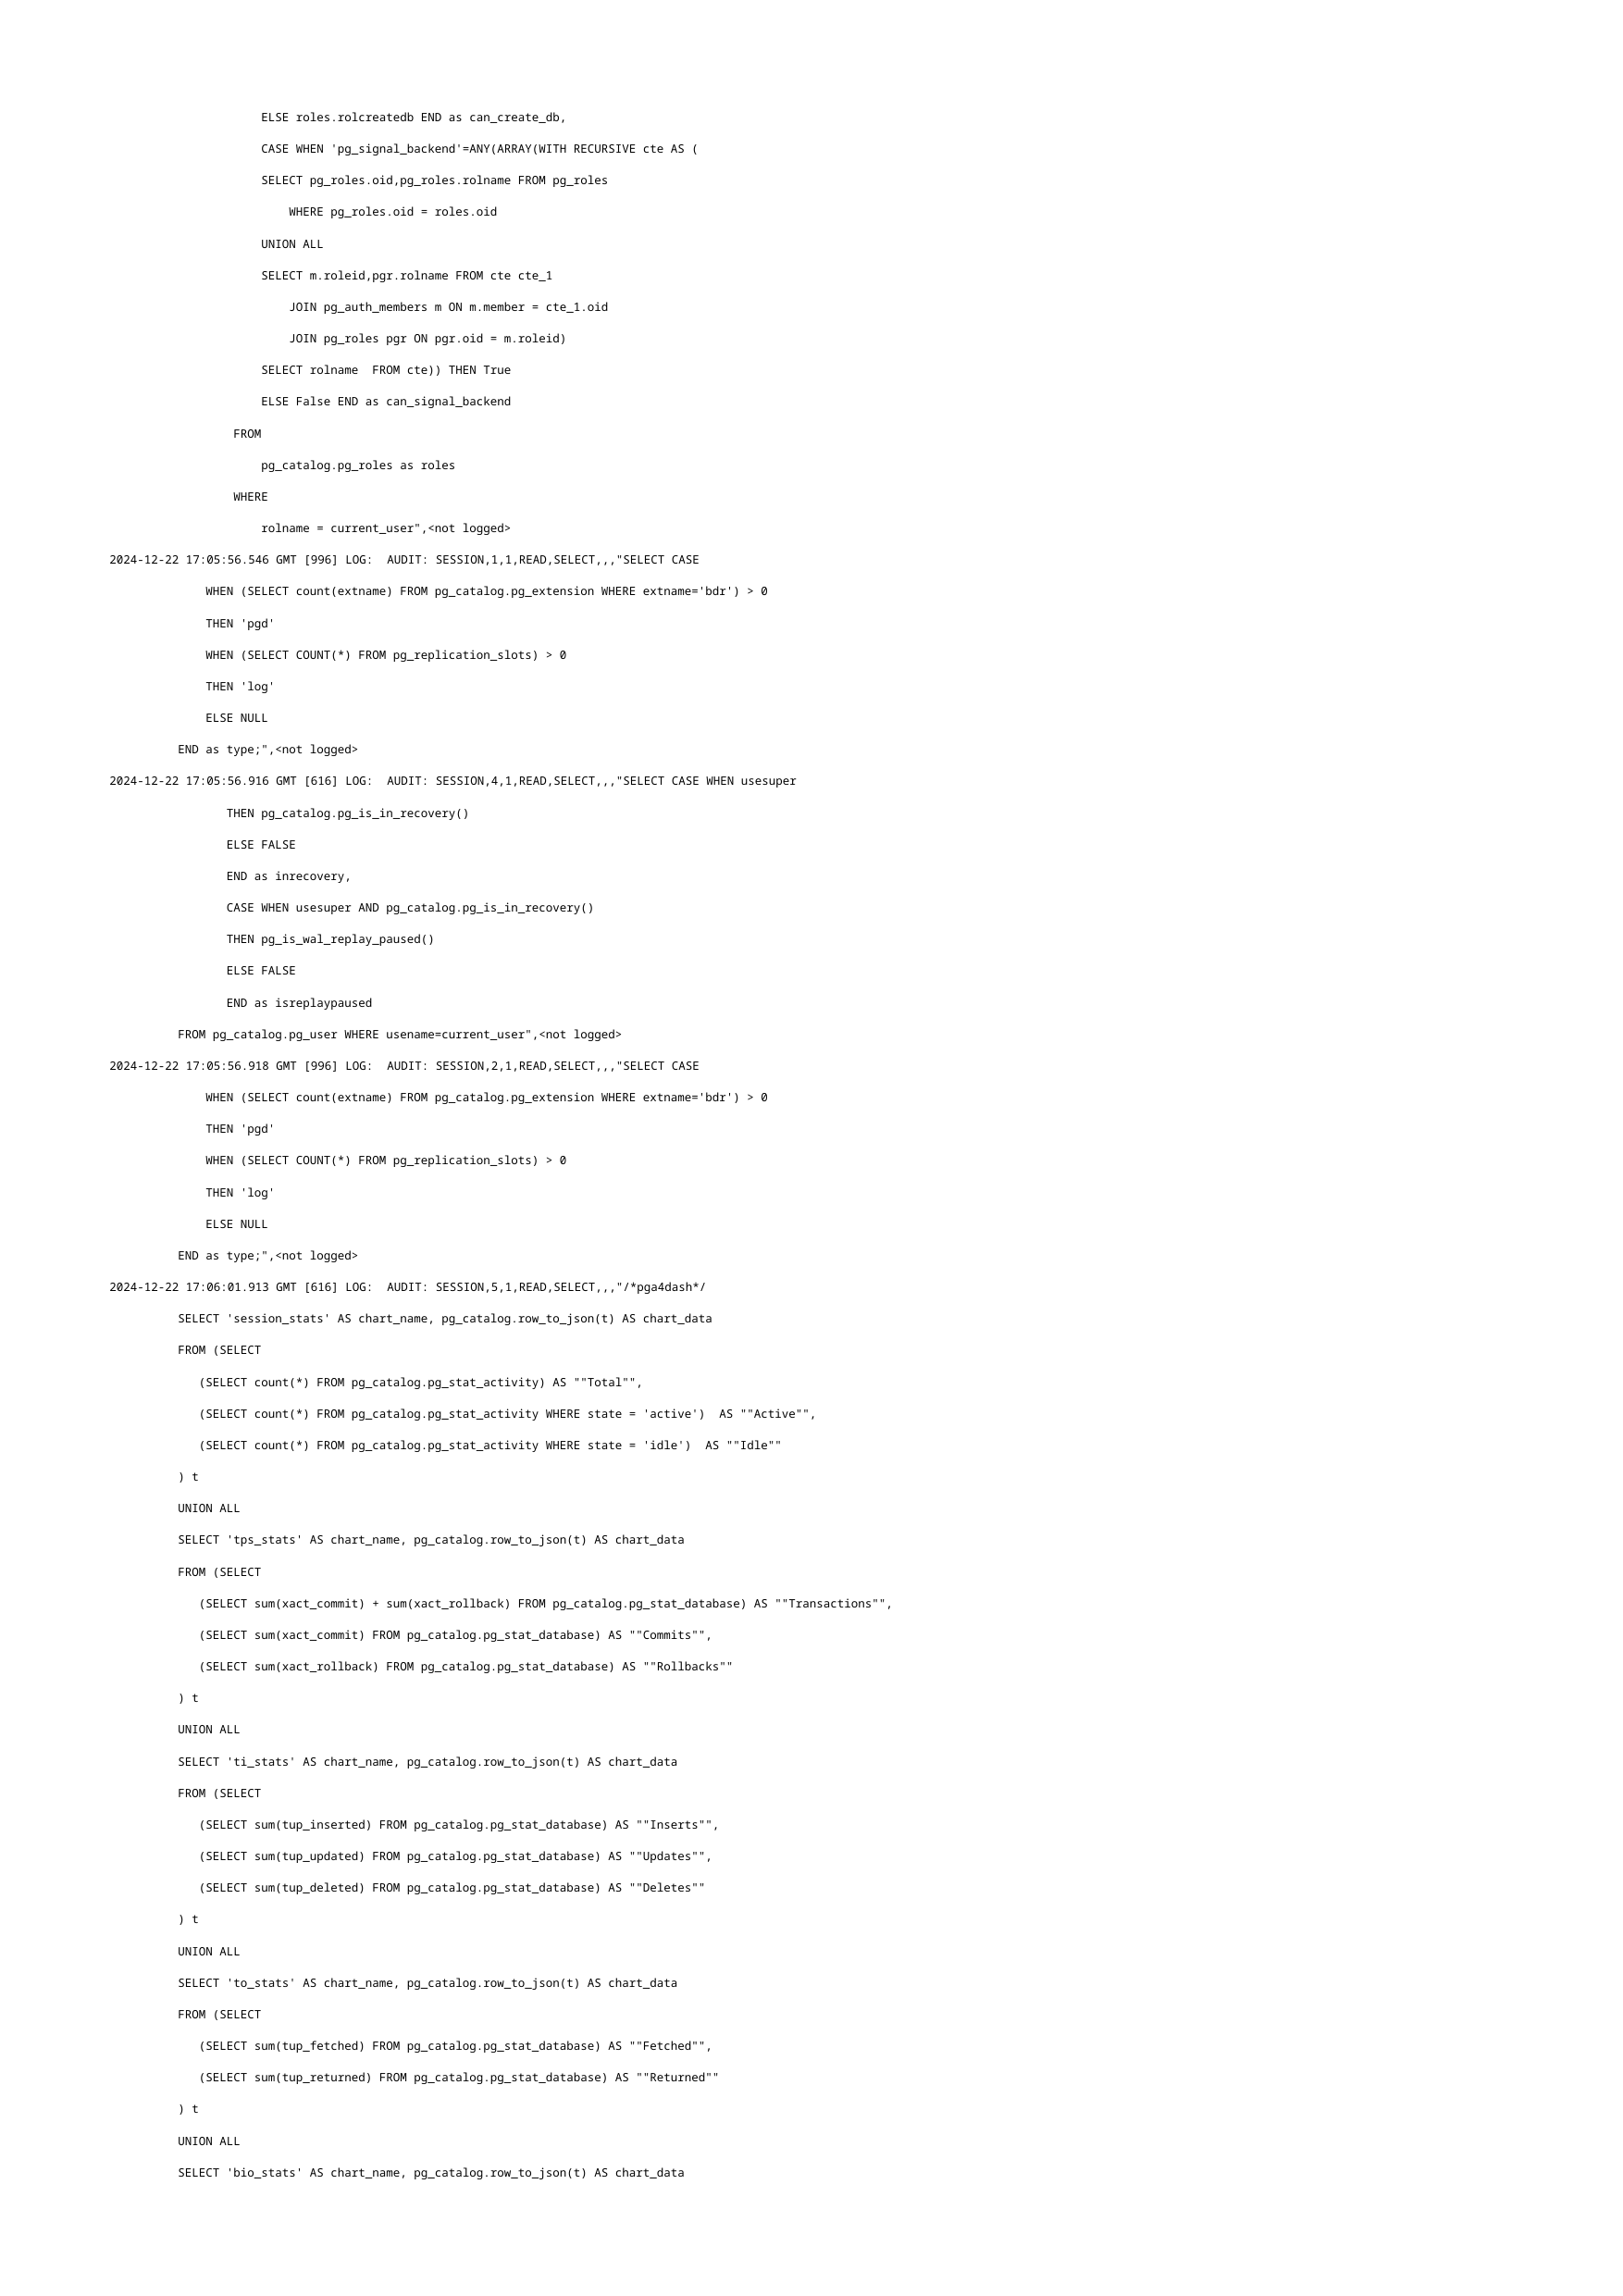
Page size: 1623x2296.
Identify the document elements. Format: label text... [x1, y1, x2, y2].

text SELECT rolname FROM cte)) THEN True [109, 362, 1514, 378]
text 2024-12-22 17:06:01.913 GMT [616] LOG: AUDIT: SESSION,5,1,READ,SELECT,,,"/*pga4dash*/ [109, 1279, 1514, 1295]
text END as isreplaypaused [109, 995, 1514, 1011]
text UNION ALL [109, 1722, 1514, 1738]
text JOIN pg_auth_members m ON m.member = cte_1.oid [109, 299, 1514, 315]
text SELECT pg_roles.oid,pg_roles.rolname FROM pg_roles [109, 172, 1514, 188]
text FROM (SELECT [109, 2006, 1514, 2022]
text (SELECT sum(tup_returned) FROM pg_catalog.pg_stat_database) AS ""Returned"" [109, 2069, 1514, 2085]
text END as type;",<not logged> [109, 1247, 1514, 1263]
text THEN 'pgd' [109, 1121, 1514, 1136]
text THEN 'log' [109, 678, 1514, 694]
text pg_catalog.pg_roles as roles [109, 457, 1514, 473]
text (SELECT count(*) FROM pg_catalog.pg_stat_activity WHERE state = 'idle') AS ""Idle"" [109, 1437, 1514, 1453]
text UNION ALL [109, 1500, 1514, 1516]
text UNION ALL [109, 236, 1514, 252]
text ) t [109, 2102, 1514, 2117]
text ) t [109, 1469, 1514, 1484]
text UNION ALL [109, 1943, 1514, 1959]
text SELECT m.roleid,pgr.rolname FROM cte cte_1 [109, 267, 1514, 283]
text THEN 'pgd' [109, 615, 1514, 631]
text 2024-12-22 17:05:56.546 GMT [996] LOG: AUDIT: SESSION,1,1,READ,SELECT,,,"SELECT CASE [109, 552, 1514, 567]
text WHEN (SELECT count(extname) FROM pg_catalog.pg_extension WHERE extname='bdr') > 0 [109, 1089, 1514, 1105]
text 2024-12-22 17:05:56.918 GMT [996] LOG: AUDIT: SESSION,2,1,READ,SELECT,,,"SELECT CASE [109, 1058, 1514, 1074]
text FROM (SELECT [109, 1343, 1514, 1359]
text CASE WHEN 'pg_signal_backend'=ANY(ARRAY(WITH RECURSIVE cte AS ( [109, 141, 1514, 156]
text ELSE NULL [109, 710, 1514, 726]
text (SELECT count(*) FROM pg_catalog.pg_stat_activity) AS ""Total"", [109, 1374, 1514, 1390]
text FROM (SELECT [109, 1564, 1514, 1580]
text (SELECT sum(xact_commit) FROM pg_catalog.pg_stat_database) AS ""Commits"", [109, 1627, 1514, 1643]
text WHERE pg_roles.oid = roles.oid [109, 205, 1514, 220]
text CASE WHEN usesuper AND pg_catalog.pg_is_in_recovery() [109, 900, 1514, 915]
text rolname = current_user",<not logged> [109, 520, 1514, 536]
text UNION ALL [109, 2133, 1514, 2149]
text ELSE FALSE [109, 837, 1514, 852]
text THEN pg_is_wal_replay_paused() [109, 931, 1514, 947]
text END as type;",<not logged> [109, 741, 1514, 757]
text ) t [109, 1912, 1514, 1928]
text WHEN (SELECT count(extname) FROM pg_catalog.pg_extension WHERE extname='bdr') > 0 [109, 584, 1514, 600]
text ) t [109, 1690, 1514, 1706]
text WHERE [109, 489, 1514, 504]
text (SELECT sum(tup_fetched) FROM pg_catalog.pg_stat_database) AS ""Fetched"", [109, 2038, 1514, 2054]
text (SELECT sum(xact_commit) + sum(xact_rollback) FROM pg_catalog.pg_stat_database) AS ""Transactions"", [109, 1595, 1514, 1611]
text FROM (SELECT [109, 1785, 1514, 1801]
text SELECT 'bio_stats' AS chart_name, pg_catalog.row_to_json(t) AS chart_data [109, 2165, 1514, 2180]
text END as inrecovery, [109, 868, 1514, 884]
text (SELECT sum(tup_inserted) FROM pg_catalog.pg_stat_database) AS ""Inserts"", [109, 1817, 1514, 1832]
text WHEN (SELECT COUNT(*) FROM pg_replication_slots) > 0 [109, 647, 1514, 663]
text SELECT 'ti_stats' AS chart_name, pg_catalog.row_to_json(t) AS chart_data [109, 1754, 1514, 1769]
text (SELECT sum(xact_rollback) FROM pg_catalog.pg_stat_database) AS ""Rollbacks"" [109, 1658, 1514, 1674]
text THEN pg_catalog.pg_is_in_recovery() [109, 805, 1514, 821]
text JOIN pg_roles pgr ON pgr.oid = m.roleid) [109, 330, 1514, 346]
text WHEN (SELECT COUNT(*) FROM pg_replication_slots) > 0 [109, 1153, 1514, 1169]
text ELSE roles.rolcreatedb END as can_create_db, [109, 109, 1514, 125]
text ELSE NULL [109, 1216, 1514, 1232]
text THEN 'log' [109, 1185, 1514, 1200]
text SELECT 'session_stats' AS chart_name, pg_catalog.row_to_json(t) AS chart_data [109, 1310, 1514, 1326]
text FROM [109, 426, 1514, 441]
text ELSE FALSE [109, 963, 1514, 979]
text 2024-12-22 17:05:56.916 GMT [616] LOG: AUDIT: SESSION,4,1,READ,SELECT,,,"SELECT CASE WHEN usesuper [109, 774, 1514, 789]
text SELECT 'tps_stats' AS chart_name, pg_catalog.row_to_json(t) AS chart_data [109, 1533, 1514, 1548]
text (SELECT sum(tup_updated) FROM pg_catalog.pg_stat_database) AS ""Updates"", [109, 1848, 1514, 1864]
text FROM pg_catalog.pg_user WHERE usename=current_user",<not logged> [109, 1026, 1514, 1042]
text (SELECT count(*) FROM pg_catalog.pg_stat_activity WHERE state = 'active') AS ""Active"", [109, 1406, 1514, 1421]
text SELECT 'to_stats' AS chart_name, pg_catalog.row_to_json(t) AS chart_data [109, 1975, 1514, 1991]
text (SELECT sum(tup_deleted) FROM pg_catalog.pg_stat_database) AS ""Deletes"" [109, 1880, 1514, 1895]
text ELSE False END as can_signal_backend [109, 394, 1514, 410]
